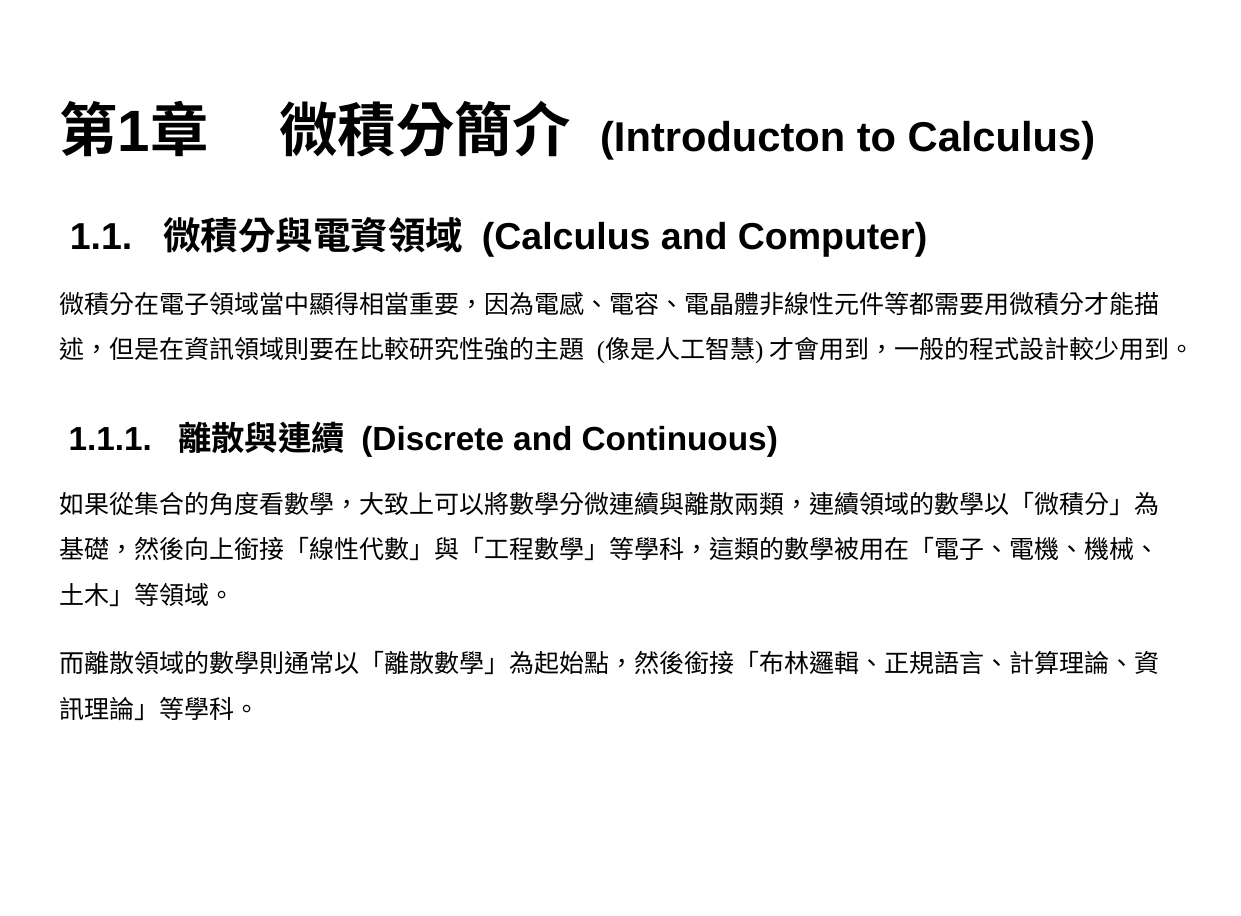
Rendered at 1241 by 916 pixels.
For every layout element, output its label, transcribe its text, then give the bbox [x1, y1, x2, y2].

subtitle 微積分與電資領域 (Calculus and Computer) [59, 206, 1181, 260]
text 而離散領域的數學則通常以「離散數學」為起始點，然後銜接「布林邏輯、正規語言、計算理論、資訊理論」等學科。 [59, 644, 1181, 726]
subtitle 微積分簡介 (Introducton to Calculus) [59, 84, 1181, 168]
text 如果從集合的角度看數學，大致上可以將數學分微連續與離散兩類，連續領域的數學以「微積分」為基礎，然後向上銜接「線性代數」與「工程數學」等學科，這類的數學被用在「電子、電機、機械、土木」等領域。 [59, 484, 1181, 611]
subtitle 離散與連續 (Discrete and Continuous) [59, 412, 1181, 460]
text 微積分在電子領域當中顯得相當重要，因為電感、電容、電晶體非線性元件等都需要用微積分才能描述，但是在資訊領域則要在比較研究性強的主題 (像是人工智慧) 才會用到，一般的程式設計較少用到。 [59, 284, 1181, 366]
